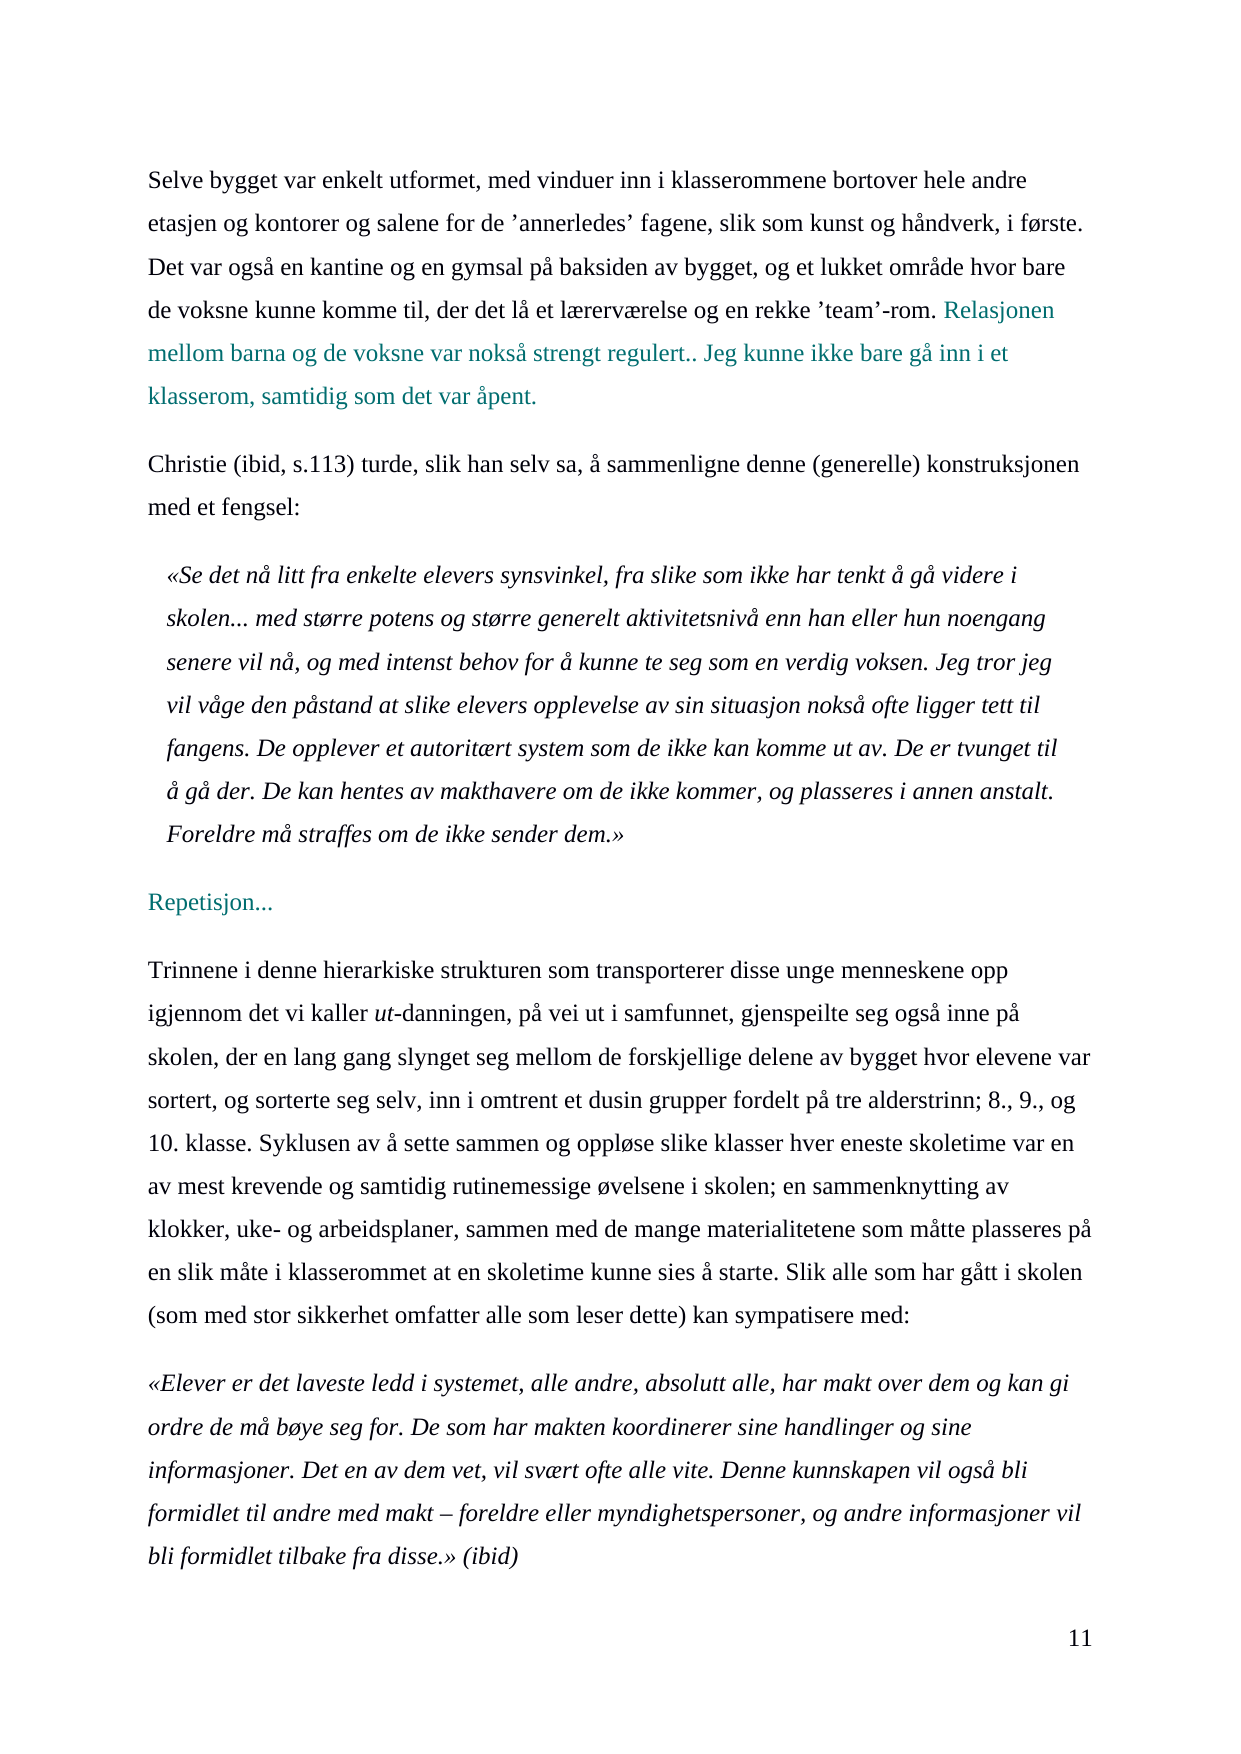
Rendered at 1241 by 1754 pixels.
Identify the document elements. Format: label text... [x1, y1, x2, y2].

text «Elever er det laveste ledd i systemet, alle andre, absolutt alle, har makt over dem og kan gi ordre de må bøye seg for. De som har makten koordinerer sine handlinger og sine informasjoner. Det en av dem vet, vil svært ofte alle vite. Denne kunnskapen vil også bli formidlet til andre med makt – foreldre eller myndighetspersoner, og andre informasjoner vil bli formidlet tilbake fra disse.» (ibid) [148, 1368, 1092, 1570]
text Repetisjon... [148, 887, 1092, 916]
text Selve bygget var enkelt utformet, med vinduer inn i klasserommene bortover hele andre etasjen og kontorer og salene for de ’annerledes’ fagene, slik som kunst og håndverk, i første. Det var også en kantine og en gymsal på baksiden av bygget, og et lukket område hvor bare de voksne kunne komme til, der det lå et lærerværelse og en rekke ’team’-rom. Relasjonen mellom barna og de voksne var nokså strengt regulert.. Jeg kunne ikke bare gå inn i et klasserom, samtidig som det var åpent. [148, 165, 1092, 410]
text Trinnene i denne hierarkiske strukturen som transporterer disse unge menneskene opp igjennom det vi kaller ut-danningen, på vei ut i samfunnet, gjenspeilte seg også inne på skolen, der en lang gang slynget seg mellom de forskjellige delene av bygget hvor elevene var sortert, og sorterte seg selv, inn i omtrent et dusin grupper fordelt på tre alderstrinn; 8., 9., og 10. klasse. Syklusen av å sette sammen og oppløse slike klasser hver eneste skoletime var en av mest krevende og samtidig rutinemessige øvelsene i skolen; en sammenknytting av klokker, uke- og arbeidsplaner, sammen med de mange materialitetene som måtte plasseres på en slik måte i klasserommet at en skoletime kunne sies å starte. Slik alle som har gått i skolen (som med stor sikkerhet omfatter alle som leser dette) kan sympatisere med: [148, 955, 1092, 1329]
text Christie (ibid, s.113) turde, slik han selv sa, å sammenligne denne (generelle) konstruksjonen med et fengsel: [148, 449, 1092, 521]
text «Se det nå litt fra enkelte elevers synsvinkel, fra slike som ikke har tenkt å gå videre i skolen... med større potens og større generelt aktivitetsnivå enn han eller hun noengang senere vil nå, og med intenst behov for å kunne te seg som en verdig voksen. Jeg tror jeg vil våge den påstand at slike elevers opplevelse av sin situasjon nokså ofte ligger tett til fangens. De opplever et autoritært system som de ikke kan komme ut av. De er tvunget til å gå der. De kan hentes av makthavere om de ikke kommer, og plasseres i annen anstalt. Foreldre må straffes om de ikke sender dem.» [166, 560, 1074, 848]
